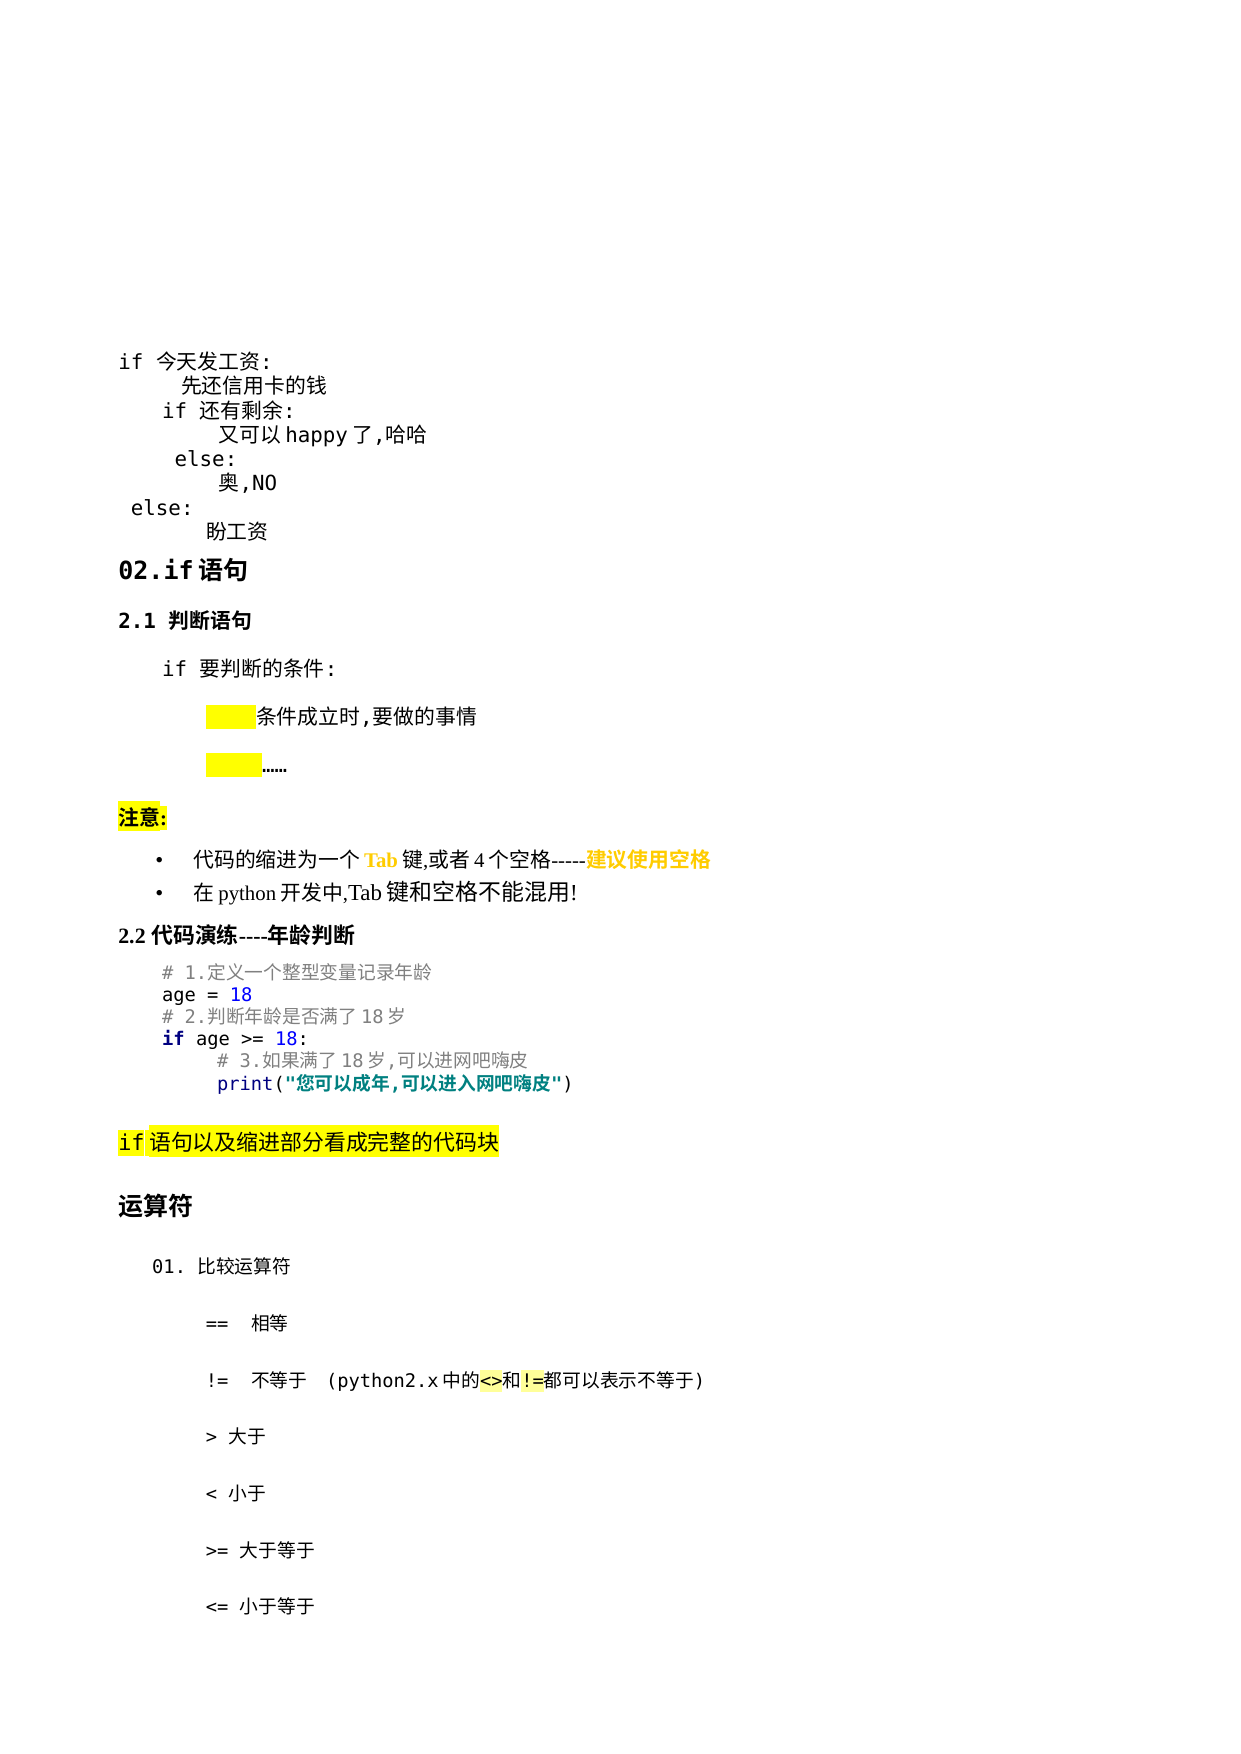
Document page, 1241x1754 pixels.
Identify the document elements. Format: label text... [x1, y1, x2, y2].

text 运算符 [118, 1186, 1122, 1222]
text # 3.如果满了18岁,可以进网吧嗨皮 [118, 1049, 1122, 1073]
text >= 大于等于 [118, 1535, 1122, 1562]
text else: [118, 447, 1122, 471]
text # 2.判断年龄是否满了18岁 [118, 1006, 1122, 1028]
text if 要判断的条件: [118, 657, 1122, 681]
text 又可以happy了,哈哈 [118, 423, 1122, 447]
text 01. 比较运算符 [118, 1252, 1122, 1279]
text …… [118, 753, 1122, 777]
text age = 18 [118, 984, 1122, 1006]
text if age >= 18: [118, 1028, 1122, 1049]
text > 大于 [118, 1422, 1122, 1449]
text else: [118, 496, 1122, 520]
text 条件成立时,要做的事情 [118, 705, 1122, 729]
text if语句以及缩进部分看成完整的代码块 [118, 1125, 1122, 1157]
list 在python开发中,Tab键和空格不能混用! [156, 873, 1122, 907]
text 奥,NO [118, 471, 1122, 496]
text print("您可以成年,可以进入网吧嗨皮") [118, 1073, 1122, 1096]
text != 不等于 (python2.x中的<>和!=都可以表示不等于) [118, 1365, 1122, 1392]
text # 1.定义一个整型变量记录年龄 [118, 962, 1122, 984]
text if 还有剩余: [118, 399, 1122, 423]
text 2.1 判断语句 [118, 609, 1122, 633]
list 代码的缩进为一个Tab键,或者4个空格-----建议使用空格 [156, 843, 1122, 873]
text 02.if语句 [118, 556, 1122, 585]
text 注意: [118, 801, 1122, 831]
text 2.2 代码演练----年龄判断 [118, 918, 1122, 950]
text == 相等 [118, 1309, 1122, 1336]
text if 今天发工资: [118, 350, 1122, 374]
text 先还信用卡的钱 [118, 374, 1122, 399]
text <= 小于等于 [118, 1592, 1122, 1619]
text < 小于 [118, 1479, 1122, 1506]
text 盼工资 [118, 520, 1122, 544]
